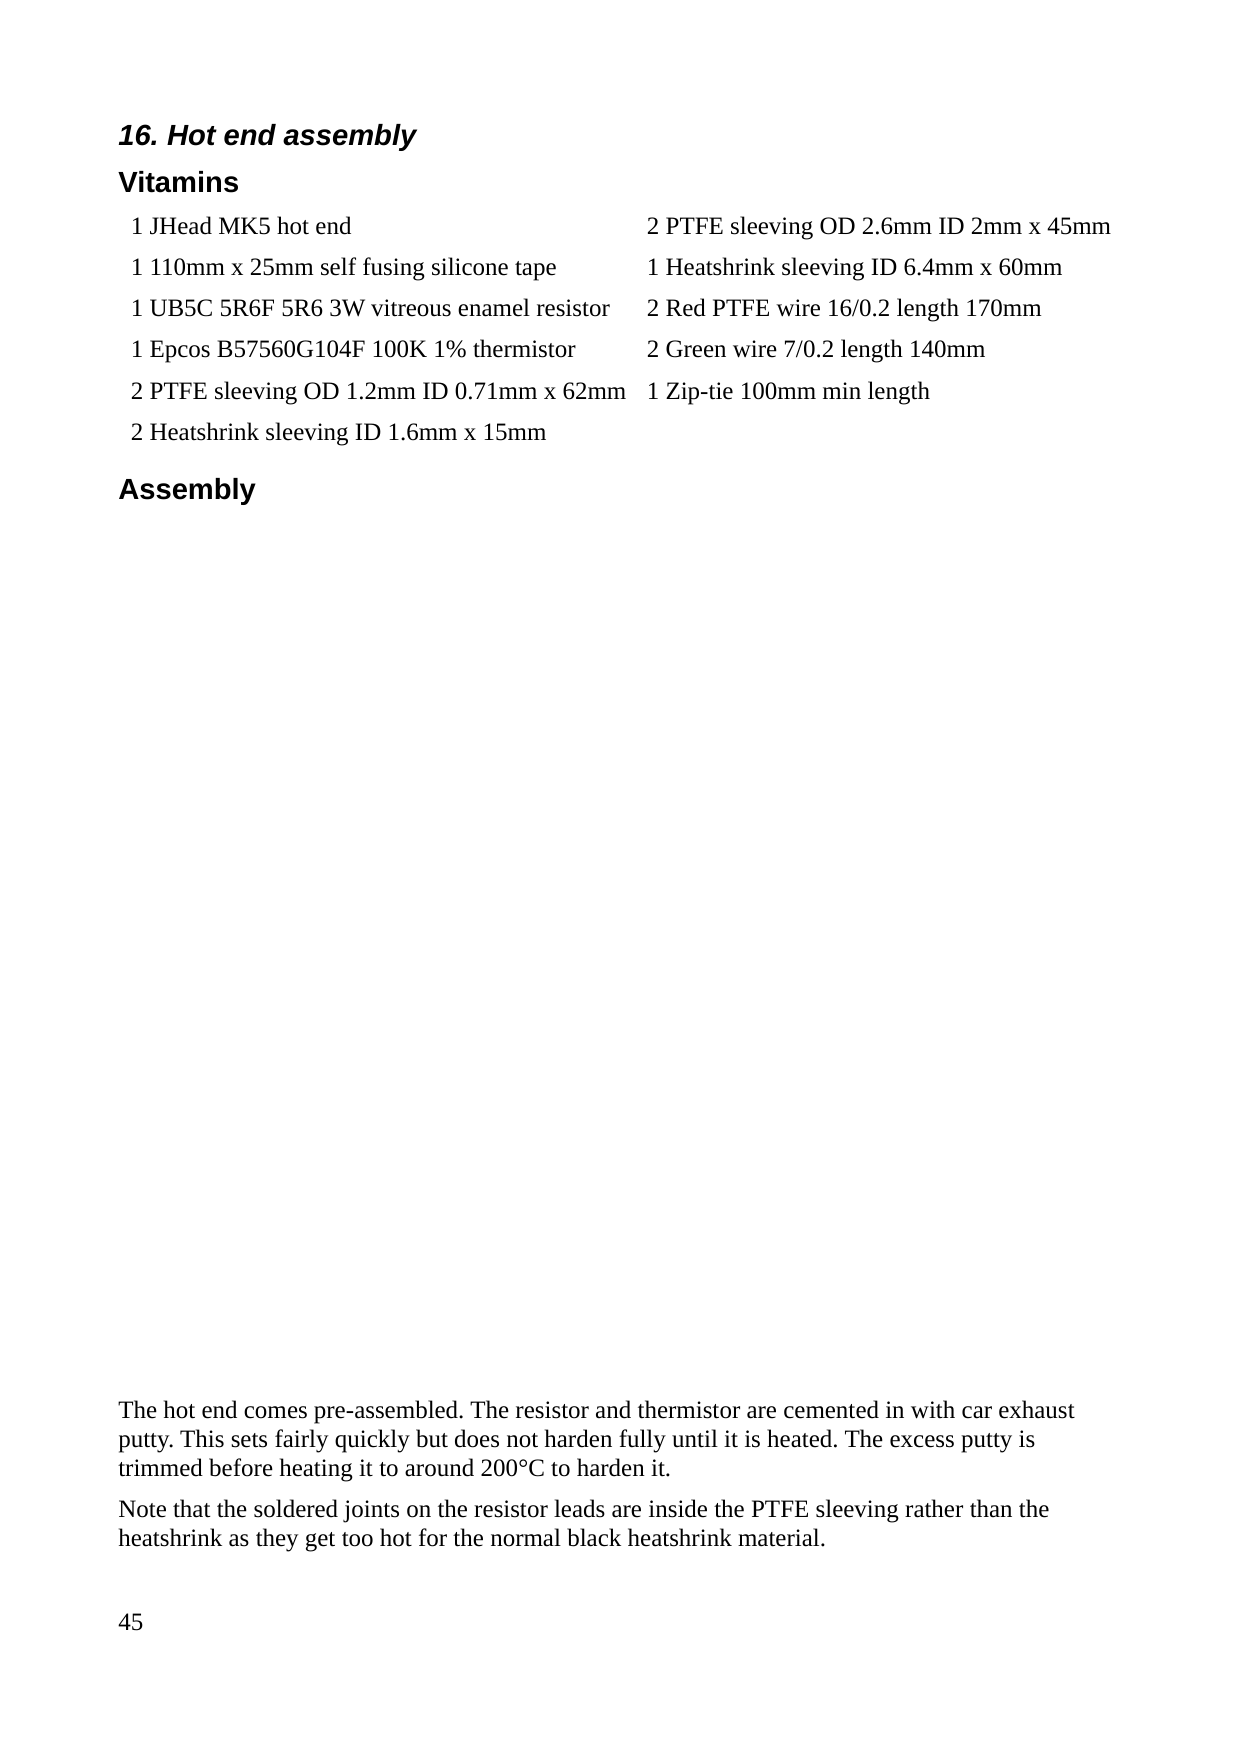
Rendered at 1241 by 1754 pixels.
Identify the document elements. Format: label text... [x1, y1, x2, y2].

table_header 1 JHead MK5 hot end 1 110mm x 25mm self fusing silicone tape 1 UB5C 5R6F 5R6 3W vitreous enamel resistor 1 Epcos B57560G104F 100K 1% thermistor 2 PTFE sleeving OD 1.2mm ID 0.71mm x 62mm 2 Heatshrink sleeving ID 1.6mm x 15mm [118, 211, 634, 458]
table_header 2 PTFE sleeving OD 2.6mm ID 2mm x 45mm 1 Heatshrink sleeving ID 6.4mm x 60mm 2 Red PTFE wire 16/0.2 length 170mm 2 Green wire 7/0.2 length 140mm 1 Zip-tie 100mm min length [634, 211, 1122, 458]
text Note that the soldered joints on the resistor leads are inside the PTFE sleeving rather than the heatshrink as they get too hot for the normal black heatshrink material. [118, 1494, 1122, 1551]
subtitle Hot end assembly [118, 118, 1122, 152]
subtitle Assembly [118, 472, 1122, 505]
text The hot end comes pre-assembled. The resistor and thermistor are cemented in with car exhaust putty. This sets fairly quickly but does not harden fully until it is heated. The excess putty is trimmed before heating it to around 200°C to harden it. [118, 1395, 1122, 1481]
subtitle Vitamins [118, 165, 1122, 199]
